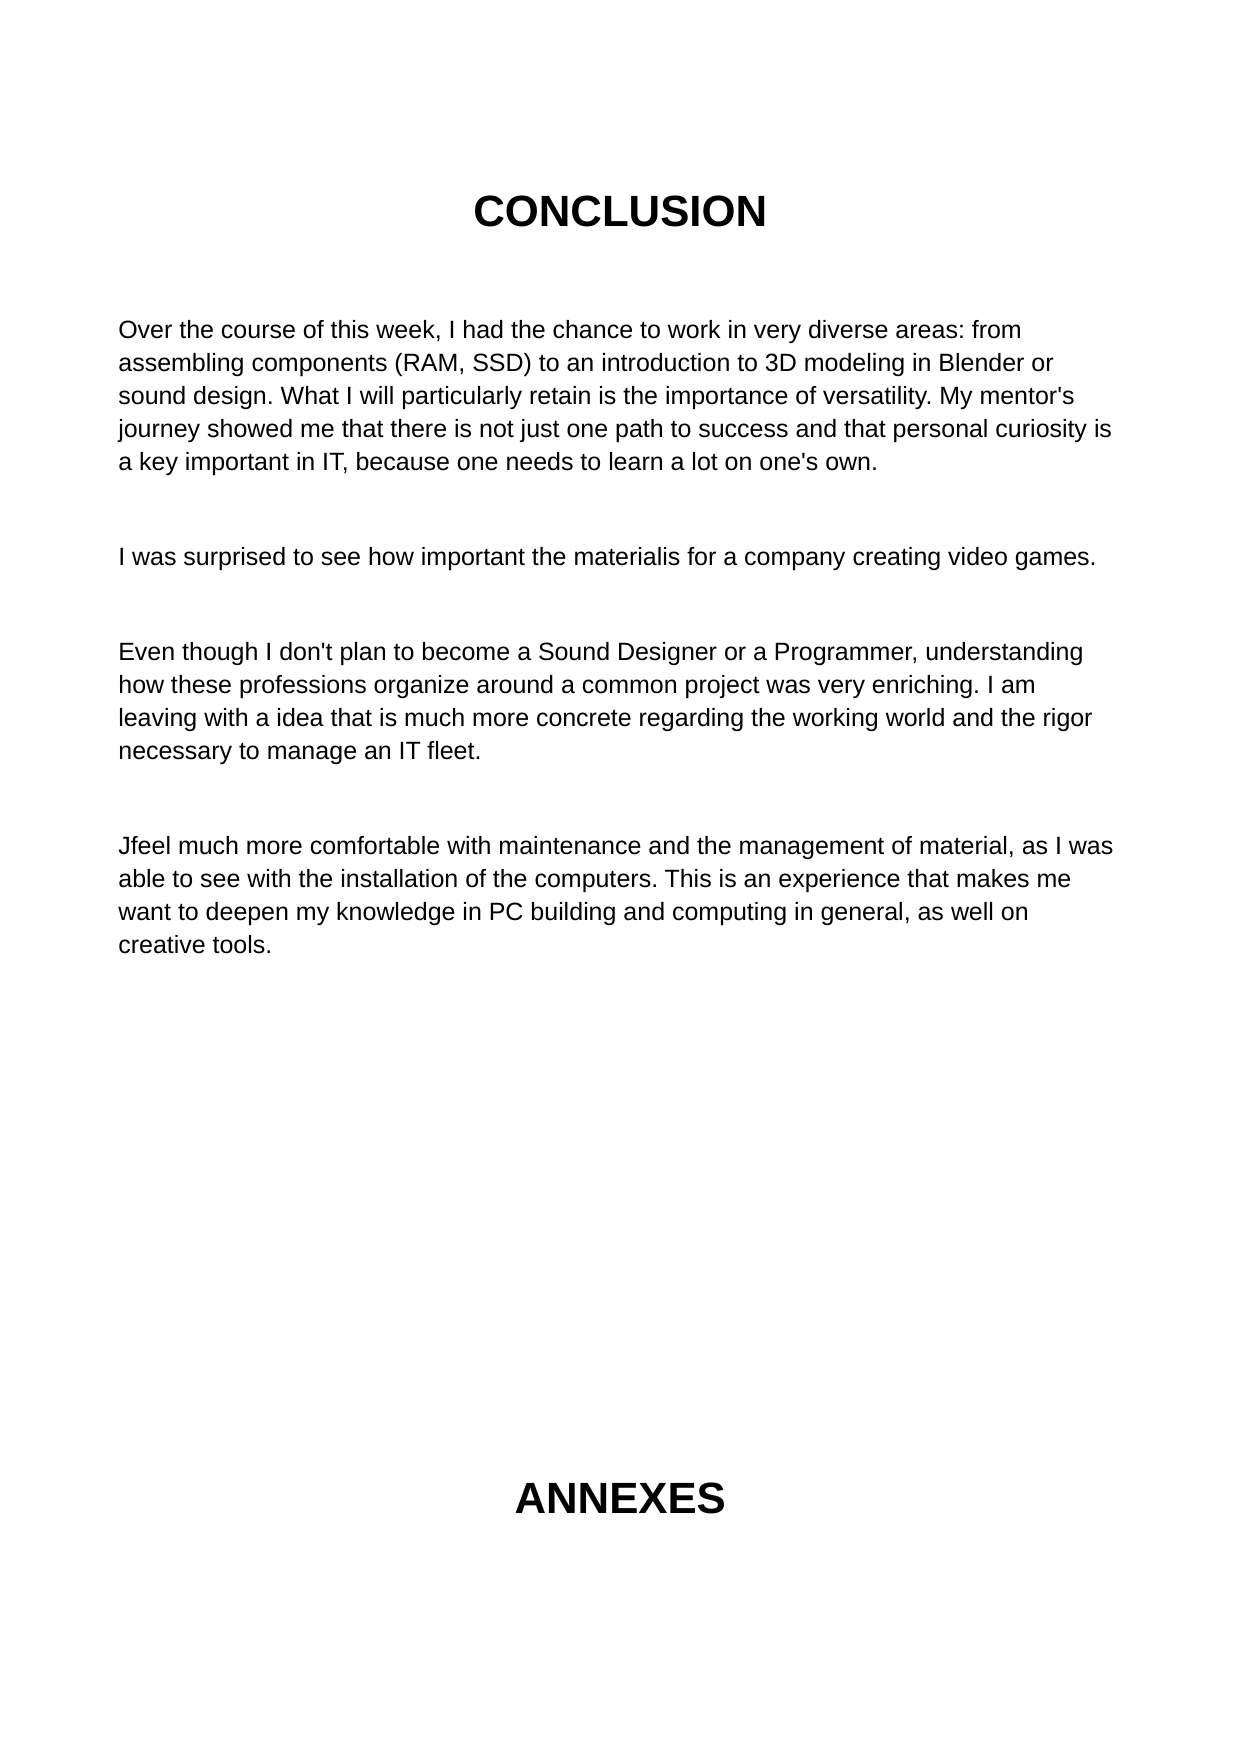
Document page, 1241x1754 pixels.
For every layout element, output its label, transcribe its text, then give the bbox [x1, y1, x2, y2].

text Jfeel much more comfortable with maintenance and the management of material, as I was able to see with the installation of the computers. This is an experience that makes me want to deepen my knowledge in PC building and computing in general, as well on creative tools. [118, 831, 1122, 959]
text Over the course of this week, I had the chance to work in very diverse areas: from assembling components (RAM, SSD) to an introduction to 3D modeling in Blender or sound design. What I will particularly retain is the importance of versatility. My mentor's journey showed me that there is not just one path to success and that personal curiosity is a key important in IT, because one needs to learn a lot on one's own. [118, 314, 1122, 475]
text ANNEXES [118, 1472, 1122, 1522]
text CONCLUSION [118, 185, 1122, 236]
text Even though I don't plan to become a Sound Designer or a Programmer, understanding how these professions organize around a common project was very enriching. I am leaving with a idea that is much more concrete regarding the working world and the rigor necessary to manage an IT fleet. [118, 637, 1122, 765]
text I was surprised to see how important the materialis for a company creating video games. [118, 542, 1122, 571]
